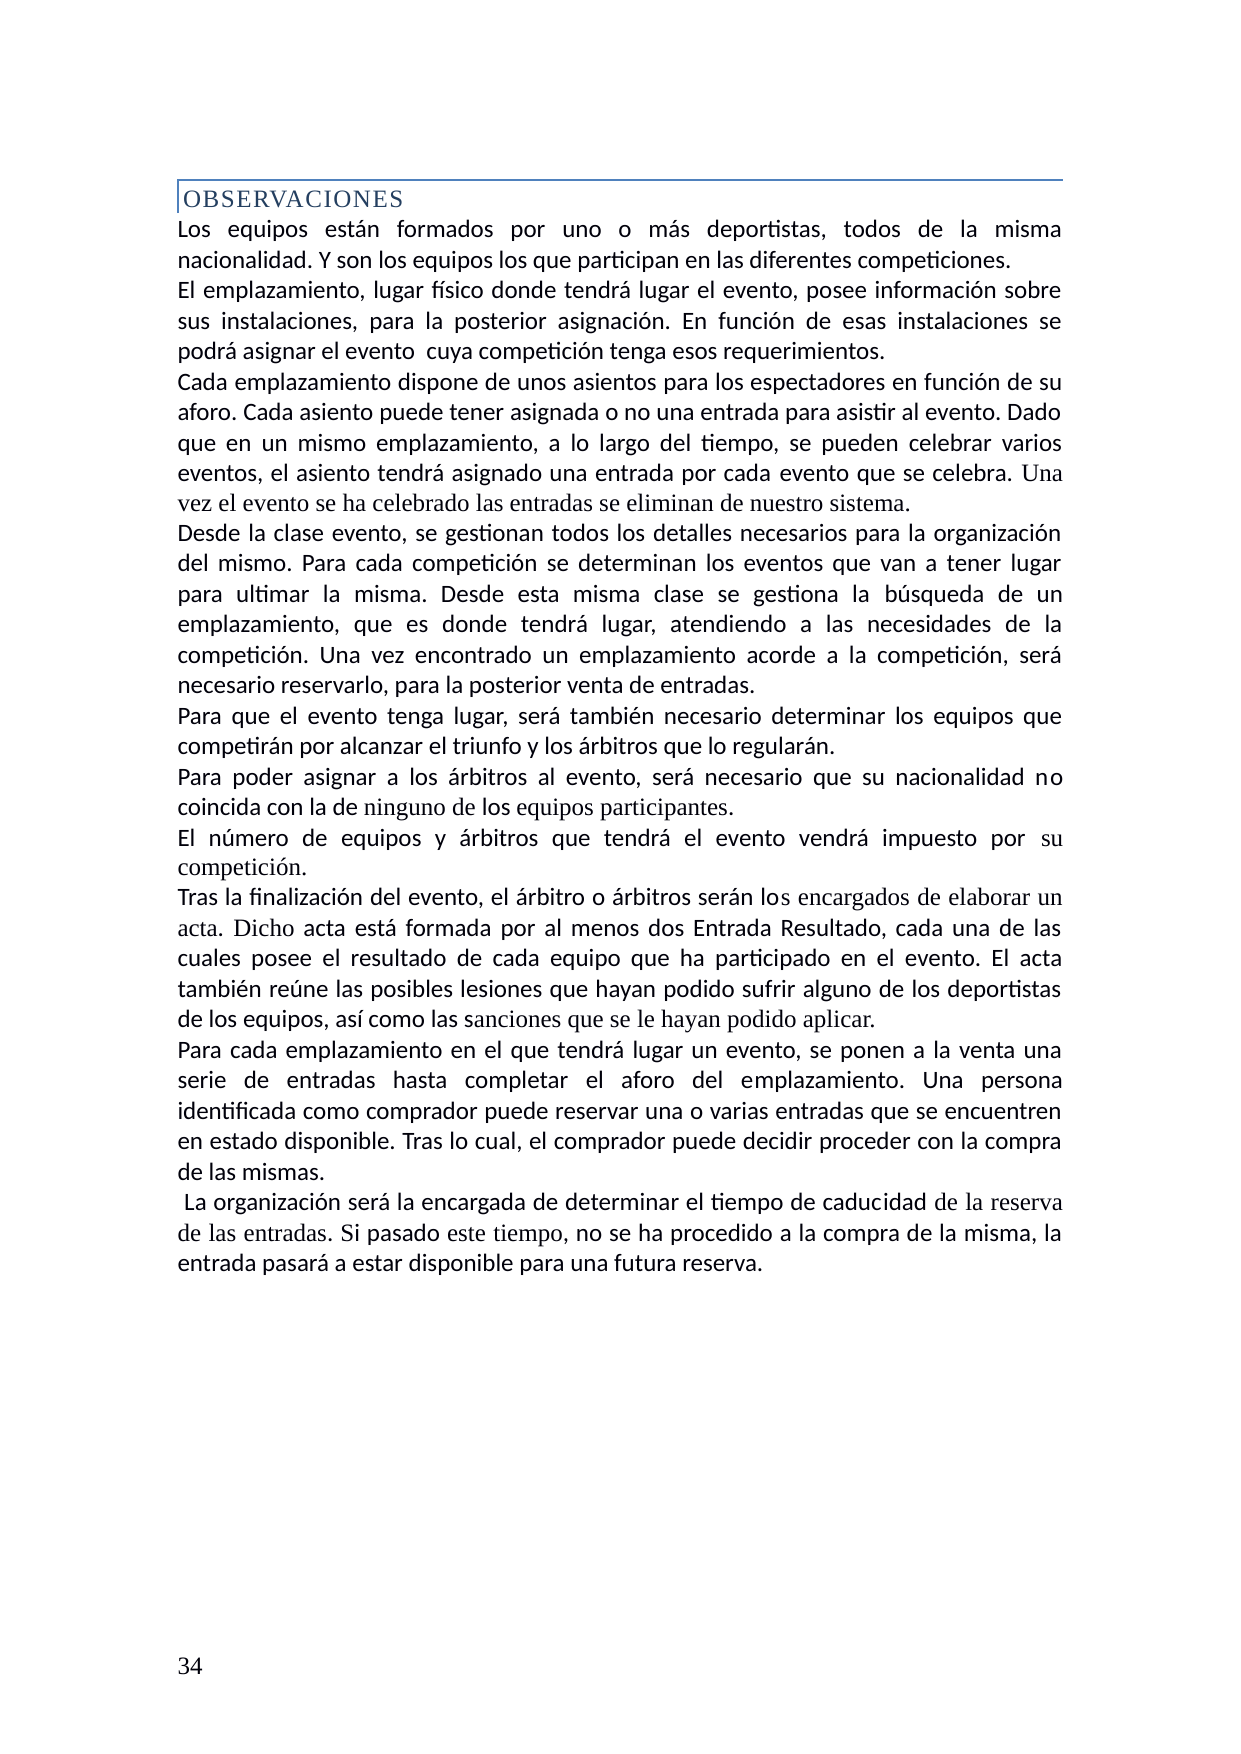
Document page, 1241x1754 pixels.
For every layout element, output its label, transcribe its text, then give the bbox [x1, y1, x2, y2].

subtitle Observaciones [179, 181, 1063, 213]
text Los equipos están formados por uno o más deportistas, todos de la misma nacionalidad. Y son los equipos los que participan en las diferentes competiciones. [177, 213, 1063, 274]
text Cada emplazamiento dispone de unos asientos para los espectadores en función de su aforo. Cada asiento puede tener asignada o no una entrada para asistir al evento. Dado que en un mismo emplazamiento, a lo largo del tiempo, se pueden celebrar varios eventos, el asiento tendrá asignado una entrada por cada evento que se celebra. Una vez el evento se ha celebrado las entradas se eliminan de nuestro sistema. [177, 366, 1063, 517]
text Desde la clase evento, se gestionan todos los detalles necesarios para la organización del mismo. Para cada competición se determinan los eventos que van a tener lugar para ultimar la misma. Desde esta misma clase se gestiona la búsqueda de un emplazamiento, que es donde tendrá lugar, atendiendo a las necesidades de la competición. Una vez encontrado un emplazamiento acorde a la competición, será necesario reservarlo, para la posterior venta de entradas. [177, 517, 1063, 700]
text La organización será la encargada de determinar el tiempo de caducidad de la reserva de las entradas. Si pasado este tiempo, no se ha procedido a la compra de la misma, la entrada pasará a estar disponible para una futura reserva. [177, 1186, 1063, 1278]
text Tras la finalización del evento, el árbitro o árbitros serán los encargados de elaborar un acta. Dicho acta está formada por al menos dos Entrada Resultado, cada una de las cuales posee el resultado de cada equipo que ha participado en el evento. El acta también reúne las posibles lesiones que hayan podido sufrir alguno de los deportistas de los equipos, así como las sanciones que se le hayan podido aplicar. [177, 881, 1063, 1034]
text Para poder asignar a los árbitros al evento, será necesario que su nacionalidad no coincida con la de ninguno de los equipos participantes. [177, 761, 1063, 822]
text Para que el evento tenga lugar, será también necesario determinar los equipos que competirán por alcanzar el triunfo y los árbitros que lo regularán. [177, 700, 1063, 761]
text El número de equipos y árbitros que tendrá el evento vendrá impuesto por su competición. [177, 822, 1063, 881]
text El emplazamiento, lugar físico donde tendrá lugar el evento, posee información sobre sus instalaciones, para la posterior asignación. En función de esas instalaciones se podrá asignar el evento cuya competición tenga esos requerimientos. [177, 274, 1063, 366]
text Para cada emplazamiento en el que tendrá lugar un evento, se ponen a la venta una serie de entradas hasta completar el aforo del emplazamiento. Una persona identificada como comprador puede reservar una o varias entradas que se encuentren en estado disponible. Tras lo cual, el comprador puede decidir proceder con la compra de las mismas. [177, 1034, 1063, 1186]
